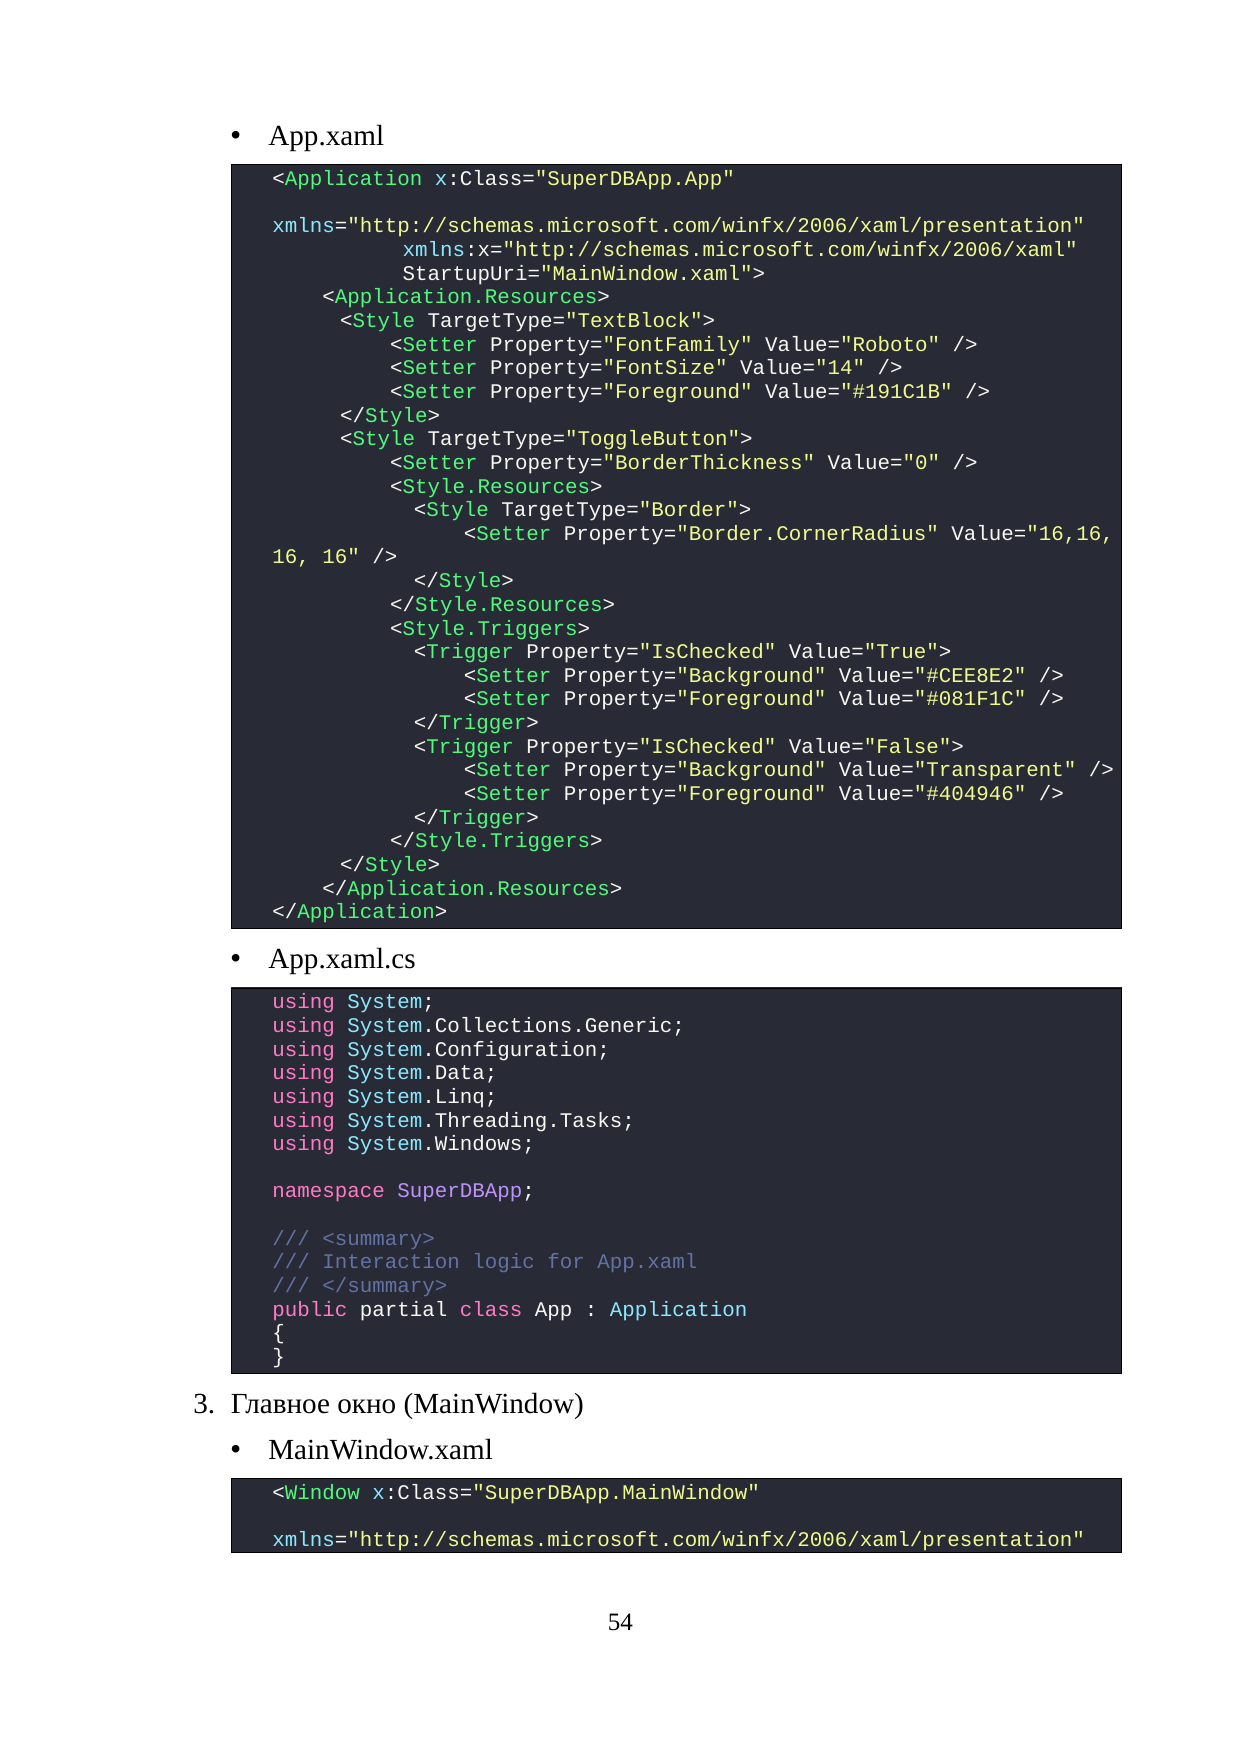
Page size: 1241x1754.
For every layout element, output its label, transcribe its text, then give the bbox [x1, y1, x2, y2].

list <Setter Property="Foreground" Value="#404946" /> [232, 779, 1121, 803]
list </Style.Triggers> [232, 826, 1121, 850]
list public partial class App : Application [232, 1295, 1121, 1318]
list { [232, 1318, 1121, 1342]
list using System.Linq; [232, 1082, 1121, 1106]
list using System.Windows; [232, 1129, 1121, 1153]
list using System; [232, 989, 1121, 1011]
list </Style> [232, 850, 1121, 874]
list <Setter Property="Foreground" Value="#191C1B" /> [232, 377, 1121, 401]
list <Window x:Class="SuperDBApp.MainWindow" [232, 1479, 1121, 1502]
list <Style.Resources> [232, 472, 1121, 495]
list <Trigger Property="IsChecked" Value="False"> [232, 732, 1121, 755]
list App.xaml [231, 118, 1122, 152]
list </Trigger> [232, 708, 1121, 732]
list namespace SuperDBApp; [232, 1177, 1121, 1200]
list App.xaml.cs [231, 941, 1122, 975]
list Главное окно (MainWindow) [193, 1386, 1122, 1419]
list </Style.Resources> [232, 590, 1121, 613]
list <Application.Resources> [232, 282, 1121, 306]
list using System.Threading.Tasks; [232, 1106, 1121, 1129]
list <Setter Property="Foreground" Value="#081F1C" /> [232, 684, 1121, 708]
list <Style TargetType="Border"> [232, 495, 1121, 519]
list <Setter Property="Background" Value="Transparent" /> [232, 755, 1121, 779]
list <Setter Property="BorderThickness" Value="0" /> [232, 448, 1121, 472]
list } [232, 1342, 1121, 1373]
list <Setter Property="FontSize" Value="14" /> [232, 353, 1121, 377]
list </Style> [232, 566, 1121, 590]
list <Application x:Class="SuperDBApp.App" [232, 165, 1121, 188]
list MainWindow.xaml [231, 1432, 1122, 1466]
list xmlns:x="http://schemas.microsoft.com/winfx/2006/xaml" [232, 235, 1121, 259]
list using System.Configuration; [232, 1035, 1121, 1058]
list using System.Collections.Generic; [232, 1011, 1121, 1035]
list <Style TargetType="TextBlock"> [232, 306, 1121, 330]
list /// Interaction logic for App.xaml [232, 1247, 1121, 1271]
list </Trigger> [232, 803, 1121, 826]
list StartupUri="MainWindow.xaml"> [232, 259, 1121, 282]
list <Trigger Property="IsChecked" Value="True"> [232, 637, 1121, 661]
list </Style> [232, 401, 1121, 424]
list <Setter Property="Border.CornerRadius" Value="16,16, 16, 16" /> [232, 519, 1121, 566]
list xmlns="http://schemas.microsoft.com/winfx/2006/xaml/presentation" [232, 1502, 1121, 1552]
list </Application> [232, 897, 1121, 928]
list /// </summary> [232, 1271, 1121, 1295]
list <Setter Property="FontFamily" Value="Roboto" /> [232, 330, 1121, 353]
list <Setter Property="Background" Value="#CEE8E2" /> [232, 661, 1121, 684]
list xmlns="http://schemas.microsoft.com/winfx/2006/xaml/presentation" [232, 188, 1121, 235]
list </Application.Resources> [232, 874, 1121, 897]
list <Style TargetType="ToggleButton"> [232, 424, 1121, 448]
list using System.Data; [232, 1058, 1121, 1082]
list <Style.Triggers> [232, 613, 1121, 637]
list /// <summary> [232, 1224, 1121, 1247]
